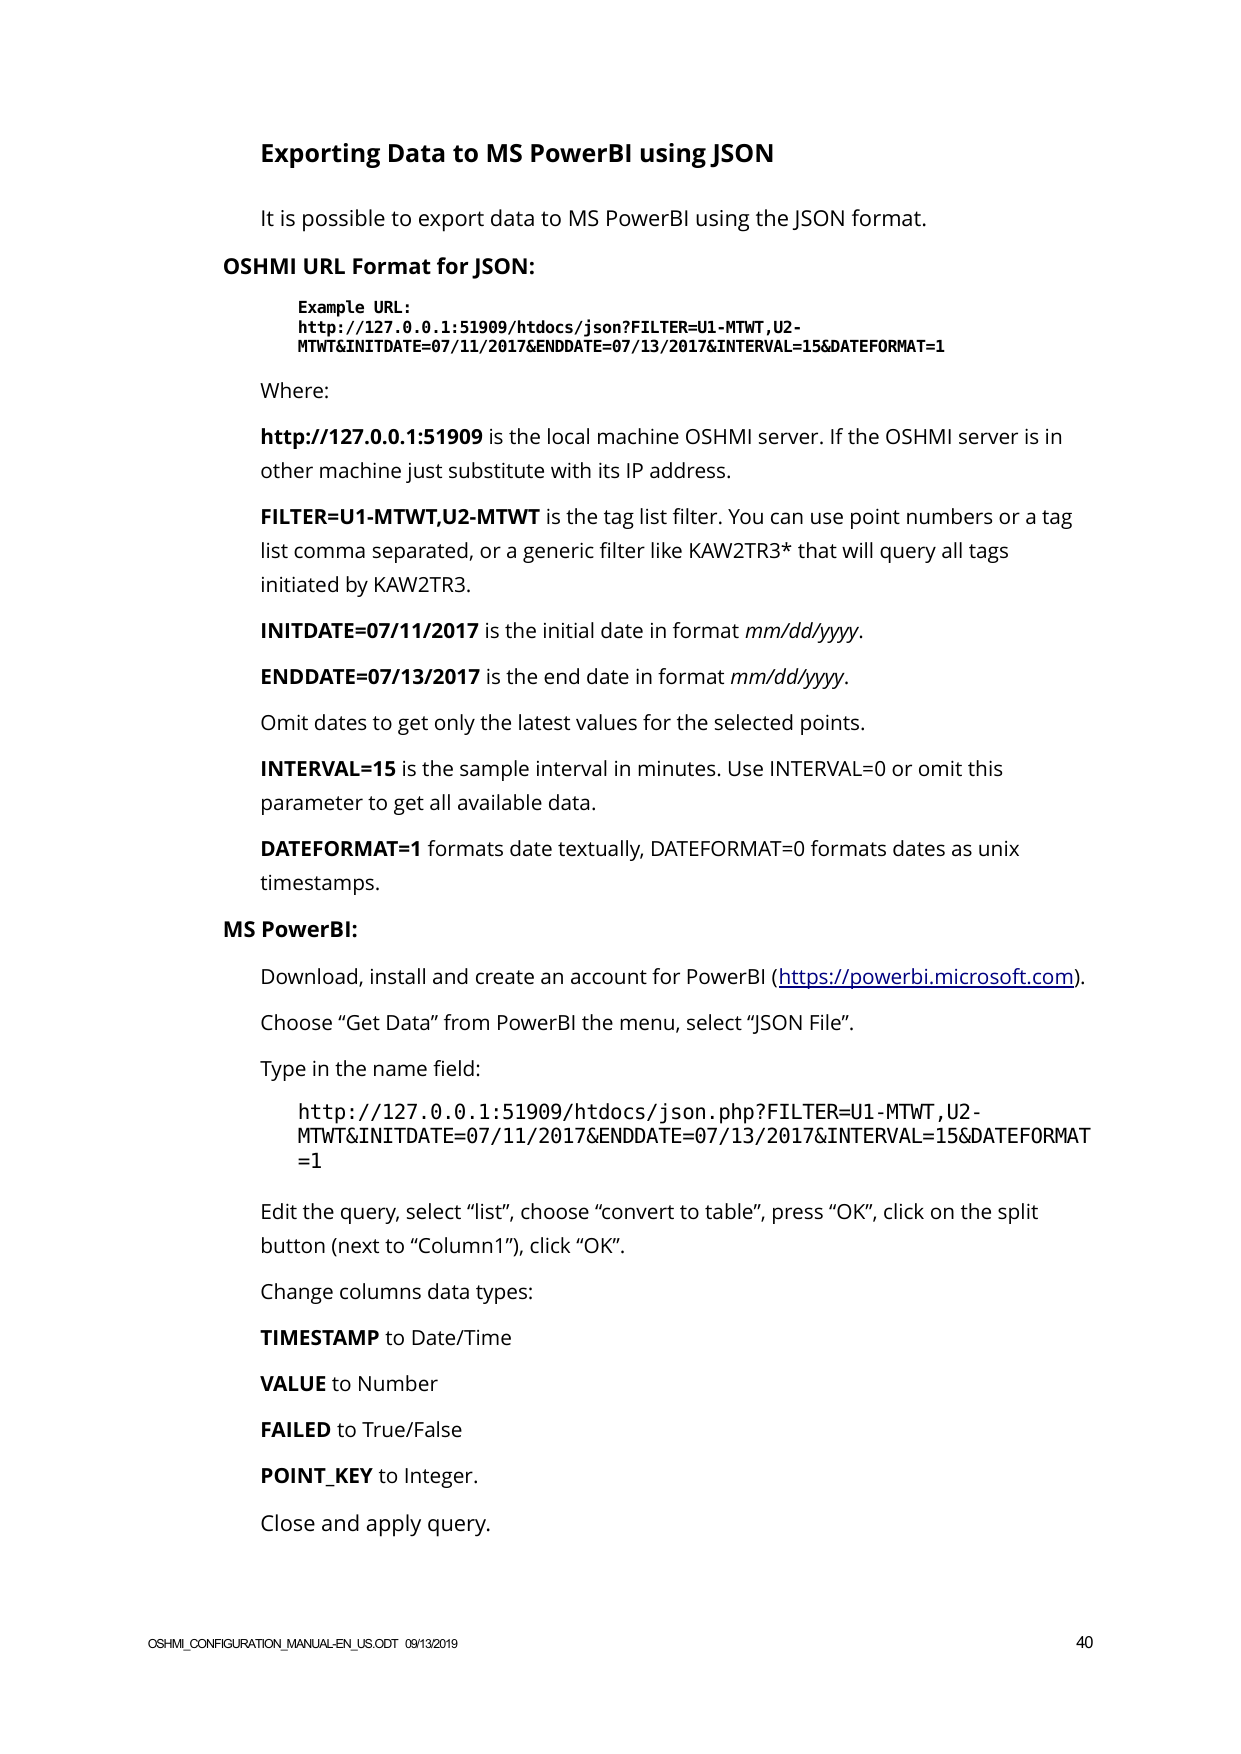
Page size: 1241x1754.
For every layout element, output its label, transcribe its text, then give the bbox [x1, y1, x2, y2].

text INITDATE=07/11/2017 is the initial date in format mm/dd/yyyy. [260, 616, 1093, 644]
text http://127.0.0.1:51909 is the local machine OSHMI server. If the OSHMI server is in other machine just substitute with its IP address. [260, 422, 1093, 484]
text http://127.0.0.1:51909/htdocs/json?FILTER=U1-MTWT,U2-MTWT&INITDATE=07/11/2017&ENDDATE=07/13/2017&INTERVAL=15&DATEFORMAT=1 [298, 318, 1093, 356]
text http://127.0.0.1:51909/htdocs/json.php?FILTER=U1-MTWT,U2-MTWT&INITDATE=07/11/2017&ENDDATE=07/13/2017&INTERVAL=15&DATEFORMAT=1 [298, 1100, 1093, 1173]
text DATEFORMAT=1 formats date textually, DATEFORMAT=0 formats dates as unix timestamps. [260, 834, 1093, 897]
text Download, install and create an account for PowerBI (https://powerbi.microsoft.com). [260, 962, 1093, 991]
text Omit dates to get only the latest values for the selected points. [260, 708, 1093, 737]
text Type in the name field: [260, 1054, 1093, 1083]
text It is possible to export data to MS PowerBI using the JSON format. [260, 203, 1093, 233]
text Change columns data types: [260, 1277, 1093, 1306]
text Edit the query, select “list”, choose “convert to table”, press “OK”, click on the split button (next to “Column1”), click “OK”. [260, 1197, 1093, 1260]
text Close and apply query. [260, 1508, 1093, 1537]
text Choose “Get Data” from PowerBI the menu, select “JSON File”. [260, 1008, 1093, 1037]
text MS PowerBI: [223, 914, 1093, 944]
text FAILED to True/False [260, 1416, 1093, 1444]
text Example URL: [298, 298, 1093, 318]
subtitle Exporting Data to MS PowerBI using JSON [260, 136, 1093, 170]
text INTERVAL=15 is the sample interval in minutes. Use INTERVAL=0 or omit this parameter to get all available data. [260, 754, 1093, 817]
text VALUE to Number [260, 1369, 1093, 1398]
text Where: [260, 376, 1093, 404]
text POINT_KEY to Integer. [260, 1462, 1093, 1490]
text ENDDATE=07/13/2017 is the end date in format mm/dd/yyyy. [260, 662, 1093, 691]
text FILTER=U1-MTWT,U2-MTWT is the tag list filter. You can use point numbers or a tag list comma separated, or a generic filter like KAW2TR3* that will query all tags initiated by KAW2TR3. [260, 502, 1093, 598]
text TIMESTAMP to Date/Time [260, 1323, 1093, 1352]
text OSHMI URL Format for JSON: [223, 251, 1093, 280]
